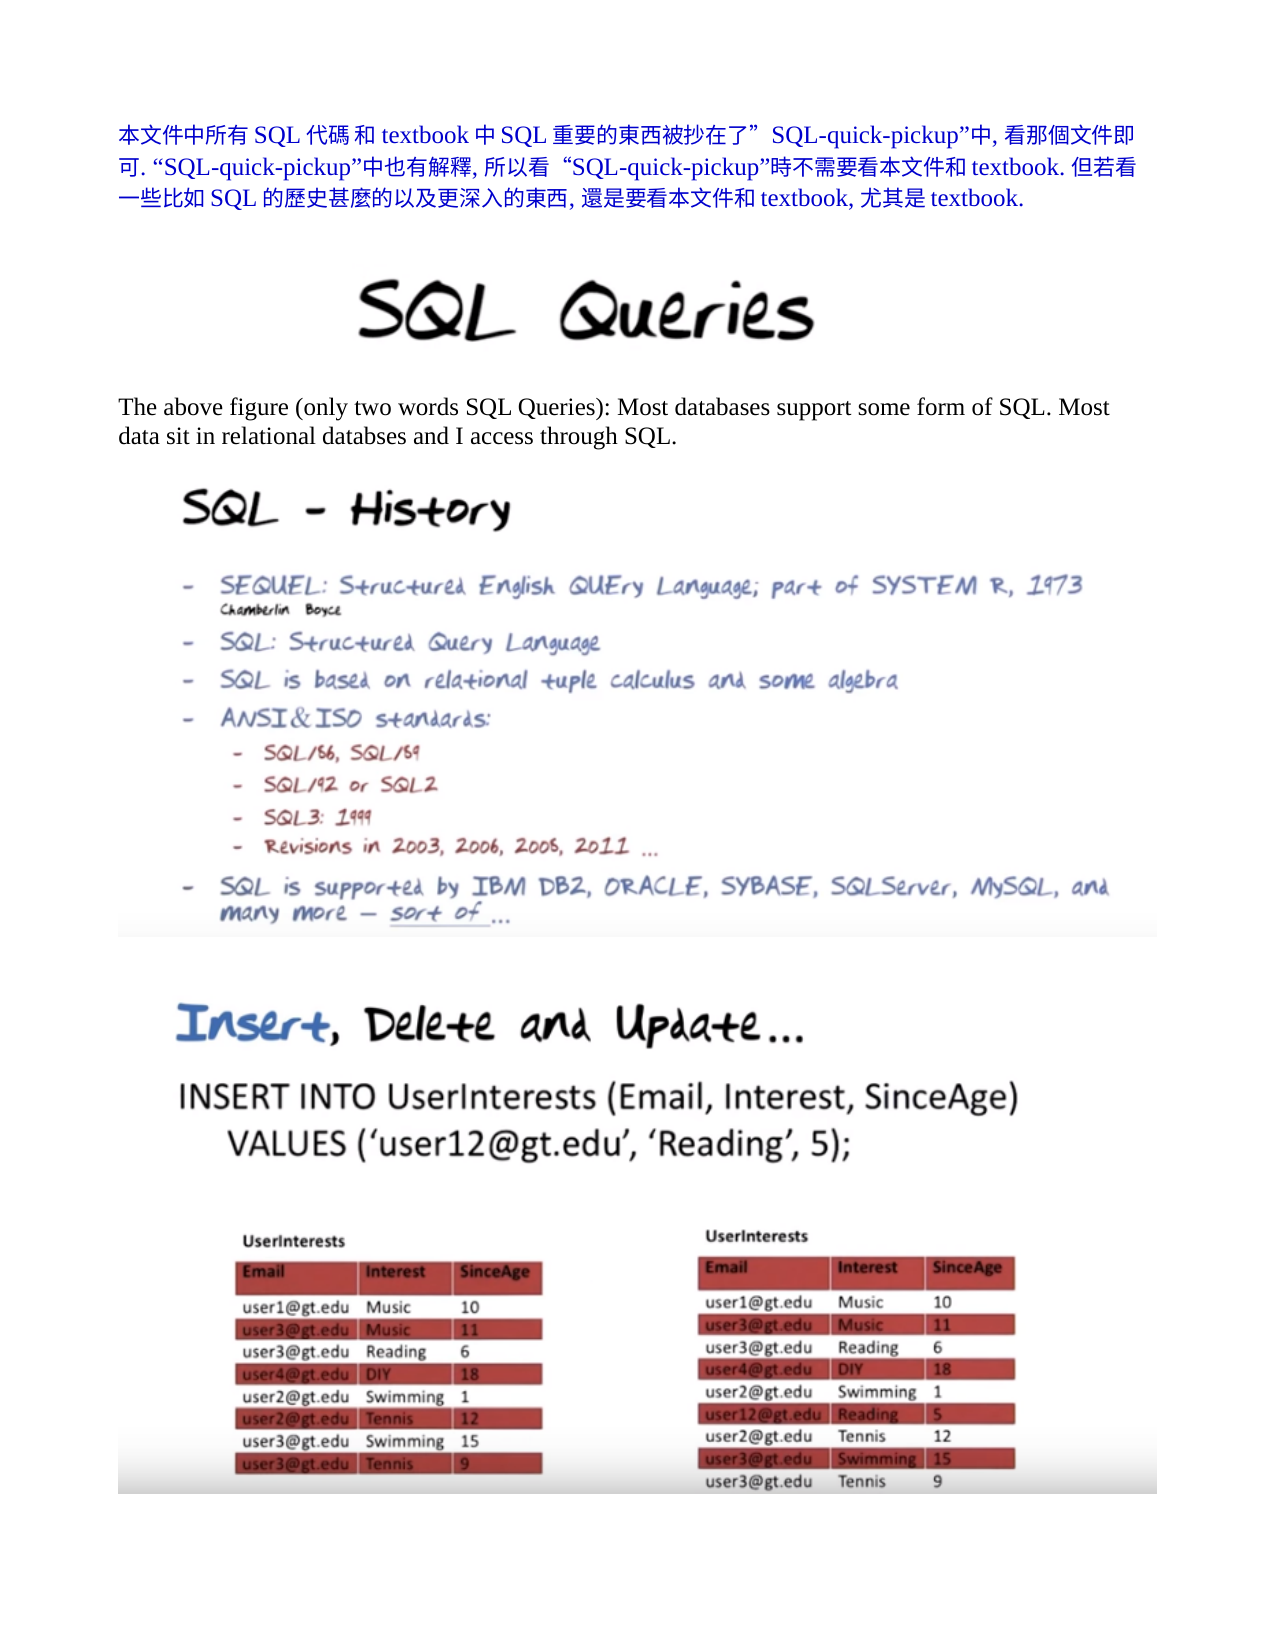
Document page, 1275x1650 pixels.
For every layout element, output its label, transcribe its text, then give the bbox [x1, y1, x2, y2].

picture [118, 478, 1157, 937]
picture [86, 250, 1126, 364]
text The above figure (only two words SQL Queries): Most databases support some form of SQL. Most data sit in relational databses and I access through SQL. [118, 392, 1157, 450]
text 本文件中所有SQL代碼 和 textbook中SQL重要的東西被抄在了”SQL-quick-pickup”中, 看那個文件即可. “SQL-quick-pickup”中也有解釋, 所以看“SQL-quick-pickup”時不需要看本文件和textbook. 但若看一些比如SQL的歷史甚麼的以及更深入的東西, 還是要看本文件和textbook, 尤其是textbook. [118, 118, 1157, 213]
picture [118, 993, 1157, 1494]
